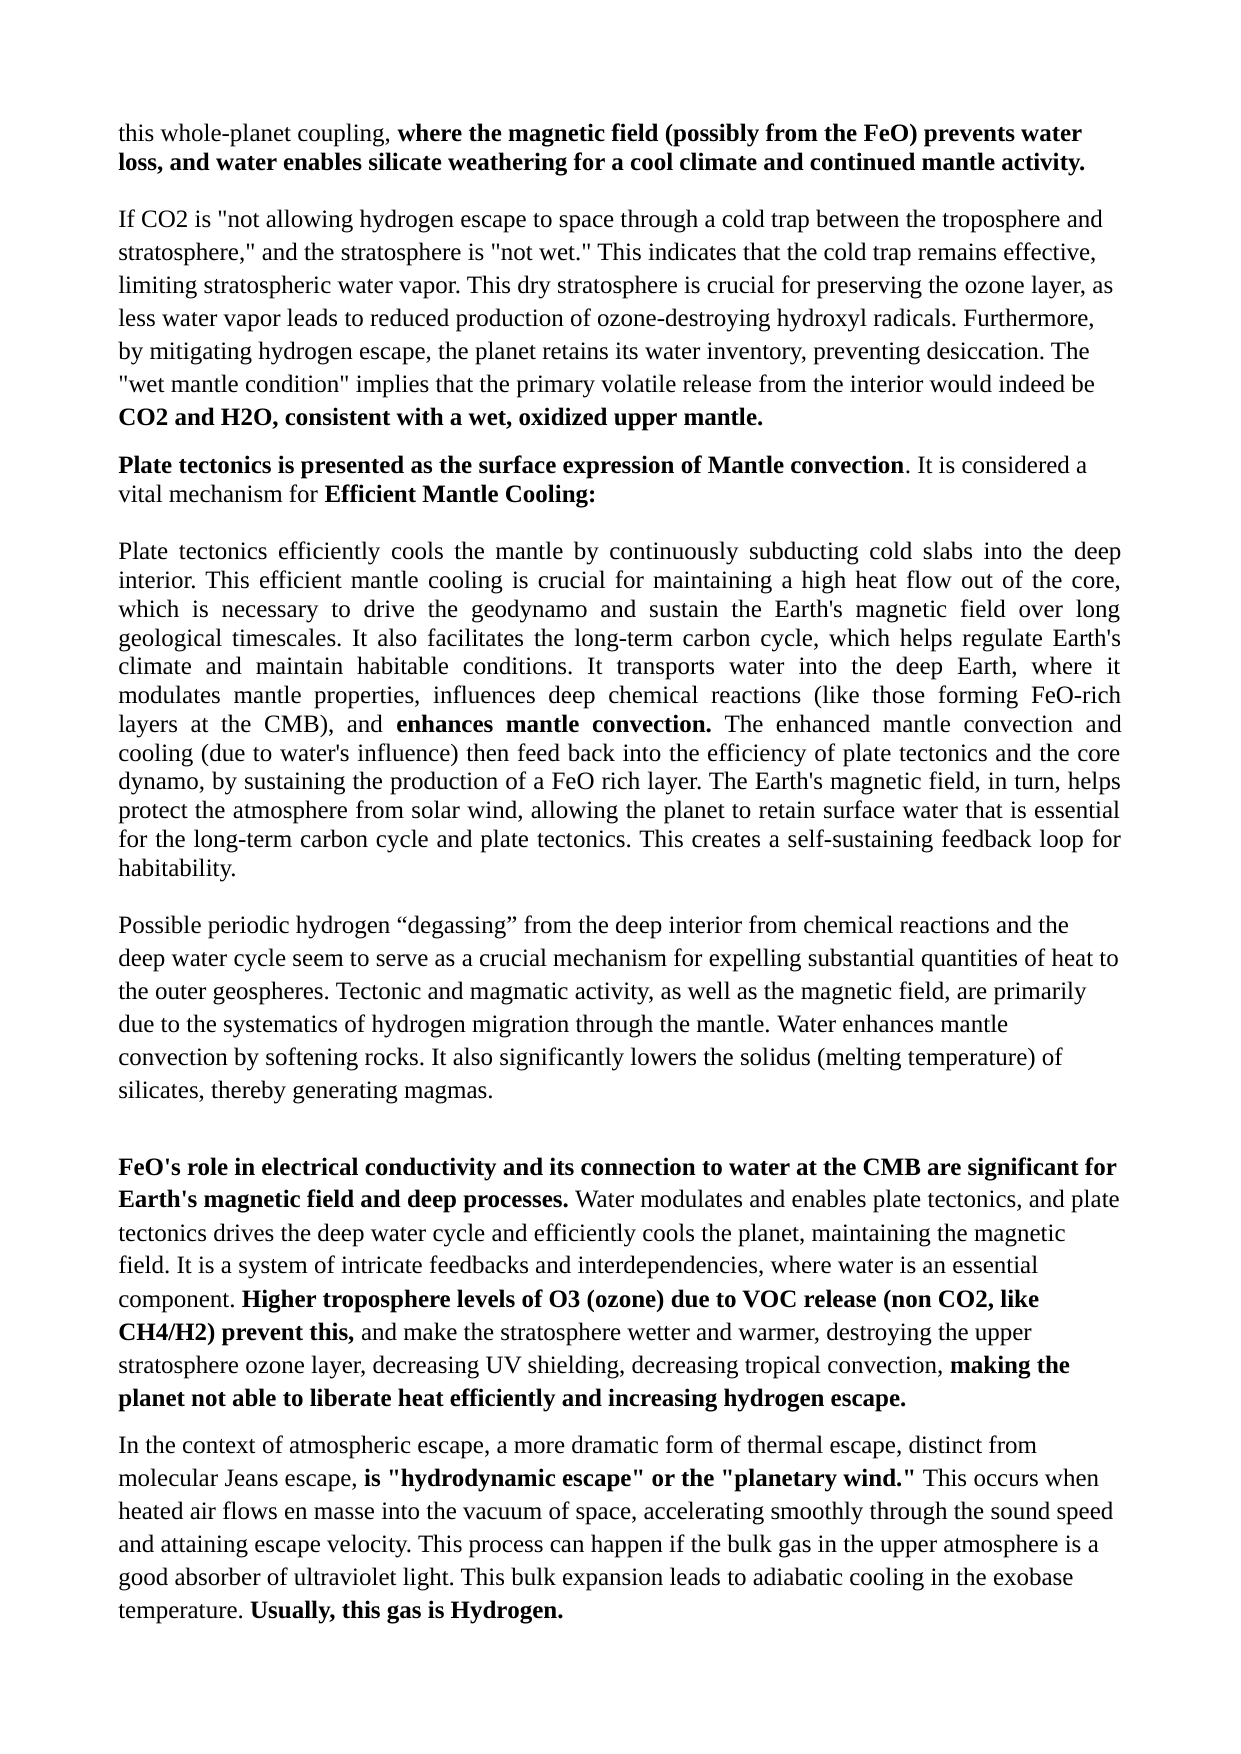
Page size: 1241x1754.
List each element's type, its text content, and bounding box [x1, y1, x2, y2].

text this whole-planet coupling, where the magnetic field (possibly from the FeO) prevents water loss, and water enables silicate weathering for a cool climate and continued mantle activity. [118, 118, 1122, 176]
text If CO2 is "not allowing hydrogen escape to space through a cold trap between the troposphere and stratosphere," and the stratosphere is "not wet." This indicates that the cold trap remains effective, limiting stratospheric water vapor. This dry stratosphere is crucial for preserving the ozone layer, as less water vapor leads to reduced production of ozone-destroying hydroxyl radicals. Furthermore, by mitigating hydrogen escape, the planet retains its water inventory, preventing desiccation. The "wet mantle condition" implies that the primary volatile release from the interior would indeed be CO2 and H2O, consistent with a wet, oxidized upper mantle. [118, 204, 1122, 431]
text Possible periodic hydrogen “degassing” from the deep interior from chemical reactions and the deep water cycle seem to serve as a crucial mechanism for expelling substantial quantities of heat to the outer geospheres. Tectonic and magmatic activity, as well as the magnetic field, are primarily due to the systematics of hydrogen migration through the mantle. Water enhances mantle convection by softening rocks. It also significantly lowers the solidus (melting temperature) of silicates, thereby generating magmas. [118, 910, 1122, 1104]
text FeO's role in electrical conductivity and its connection to water at the CMB are significant for Earth's magnetic field and deep processes. Water modulates and enables plate tectonics, and plate tectonics drives the deep water cycle and efficiently cools the planet, maintaining the magnetic field. It is a system of intricate feedbacks and interdependencies, where water is an essential component. Higher troposphere levels of O3 (ozone) due to VOC release (non CO2, like CH4/H2) prevent this, and make the stratosphere wetter and warmer, destroying the upper stratosphere ozone layer, decreasing UV shielding, decreasing tropical convection, making the planet not able to liberate heat efficiently and increasing hydrogen escape. [118, 1152, 1122, 1411]
text In the context of atmospheric escape, a more dramatic form of thermal escape, distinct from molecular Jeans escape, is "hydrodynamic escape" or the "planetary wind." This occurs when heated air flows en masse into the vacuum of space, accelerating smoothly through the sound speed and attaining escape velocity. This process can happen if the bulk gas in the upper atmosphere is a good absorber of ultraviolet light. This bulk expansion leads to adiabatic cooling in the exobase temperature. Usually, this gas is Hydrogen. [118, 1430, 1122, 1624]
text Plate tectonics is presented as the surface expression of Mantle convection. It is considered a vital mechanism for Efficient Mantle Cooling: [118, 450, 1122, 508]
text Plate tectonics efficiently cools the mantle by continuously subducting cold slabs into the deep interior. This efficient mantle cooling is crucial for maintaining a high heat flow out of the core, which is necessary to drive the geodynamo and sustain the Earth's magnetic field over long geological timescales. It also facilitates the long-term carbon cycle, which helps regulate Earth's climate and maintain habitable conditions. It transports water into the deep Earth, where it modulates mantle properties, influences deep chemical reactions (like those forming FeO-rich layers at the CMB), and enhances mantle convection. The enhanced mantle convection and cooling (due to water's influence) then feed back into the efficiency of plate tectonics and the core dynamo, by sustaining the production of a FeO rich layer. The Earth's magnetic field, in turn, helps protect the atmosphere from solar wind, allowing the planet to retain surface water that is essential for the long-term carbon cycle and plate tectonics. This creates a self-sustaining feedback loop for habitability. [118, 536, 1122, 881]
